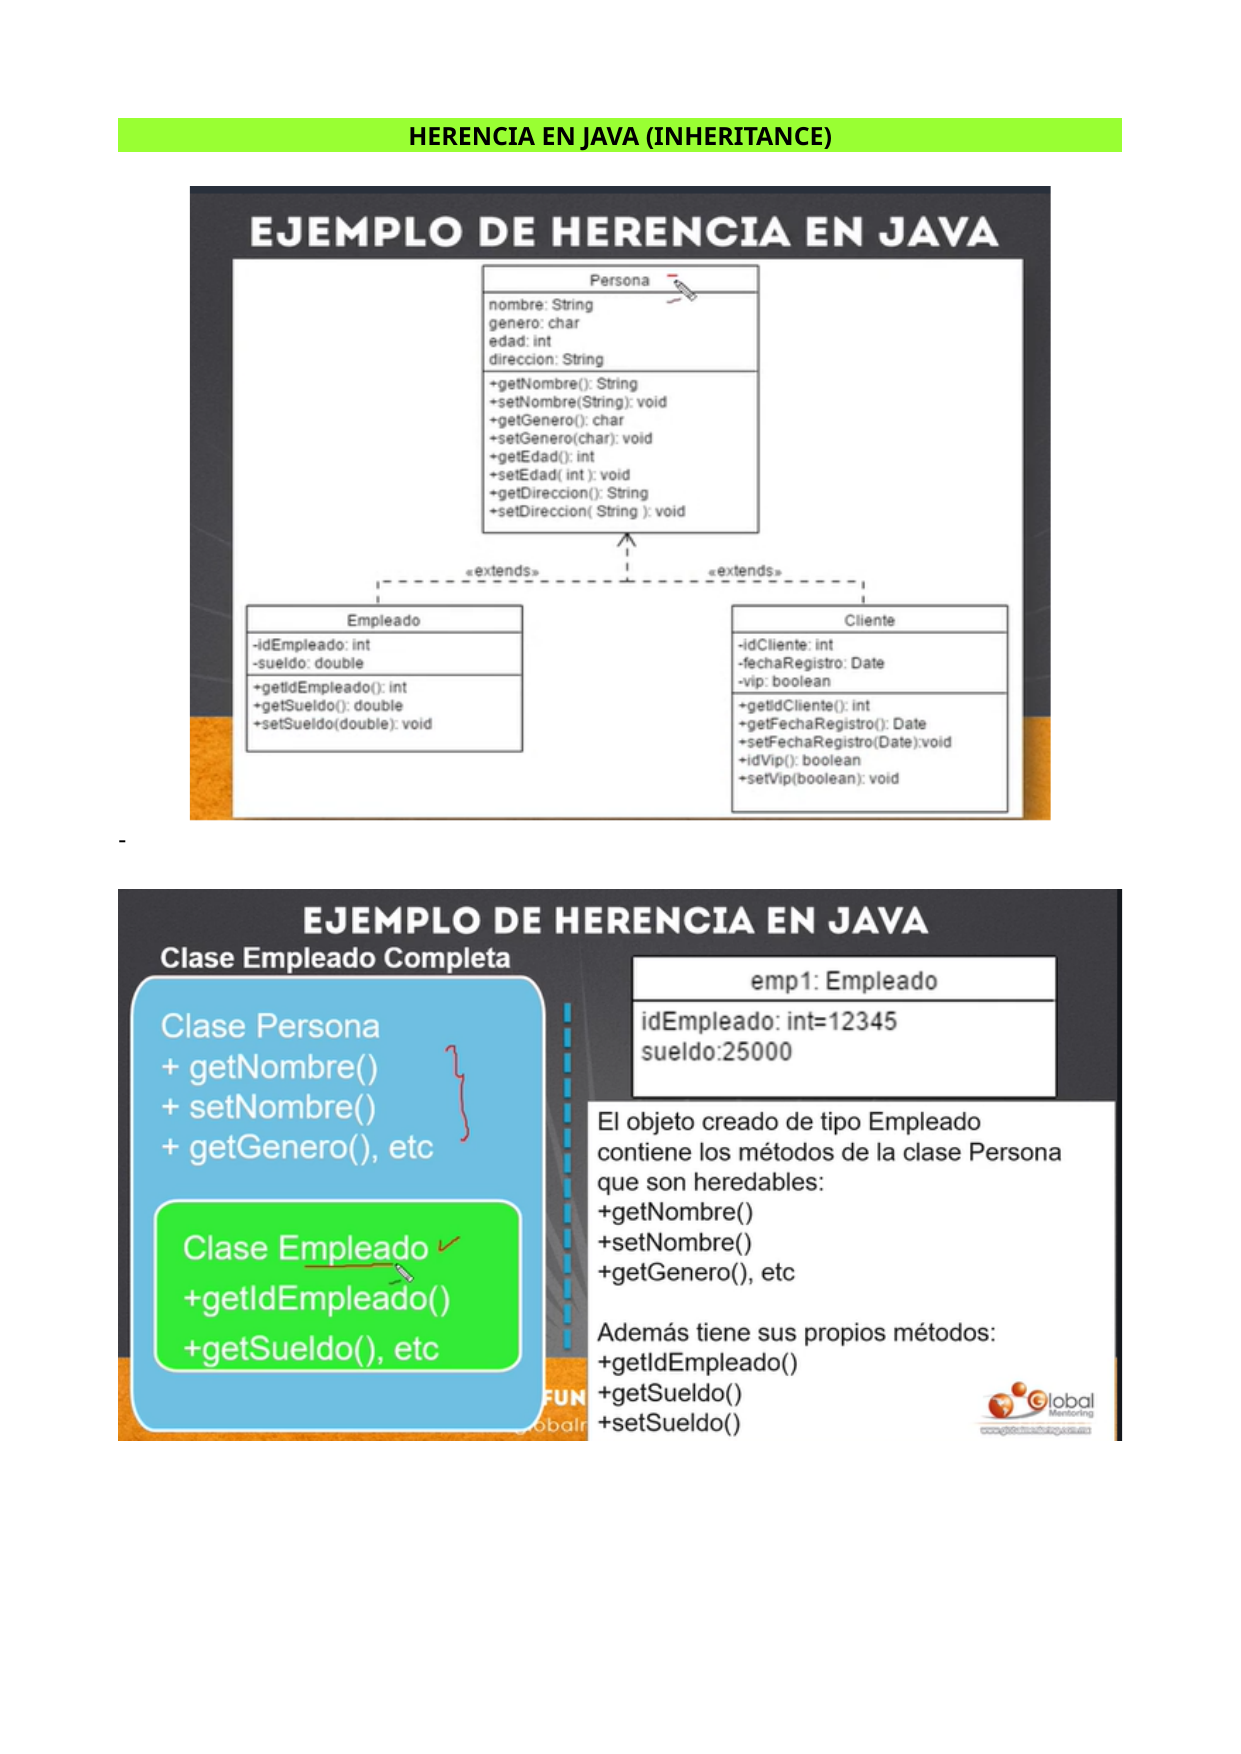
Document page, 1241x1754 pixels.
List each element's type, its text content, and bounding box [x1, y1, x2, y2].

picture [118, 889, 1123, 1441]
picture [189, 186, 1051, 822]
text HERENCIA EN JAVA (INHERITANCE) [118, 118, 1122, 152]
text - [118, 186, 1122, 856]
